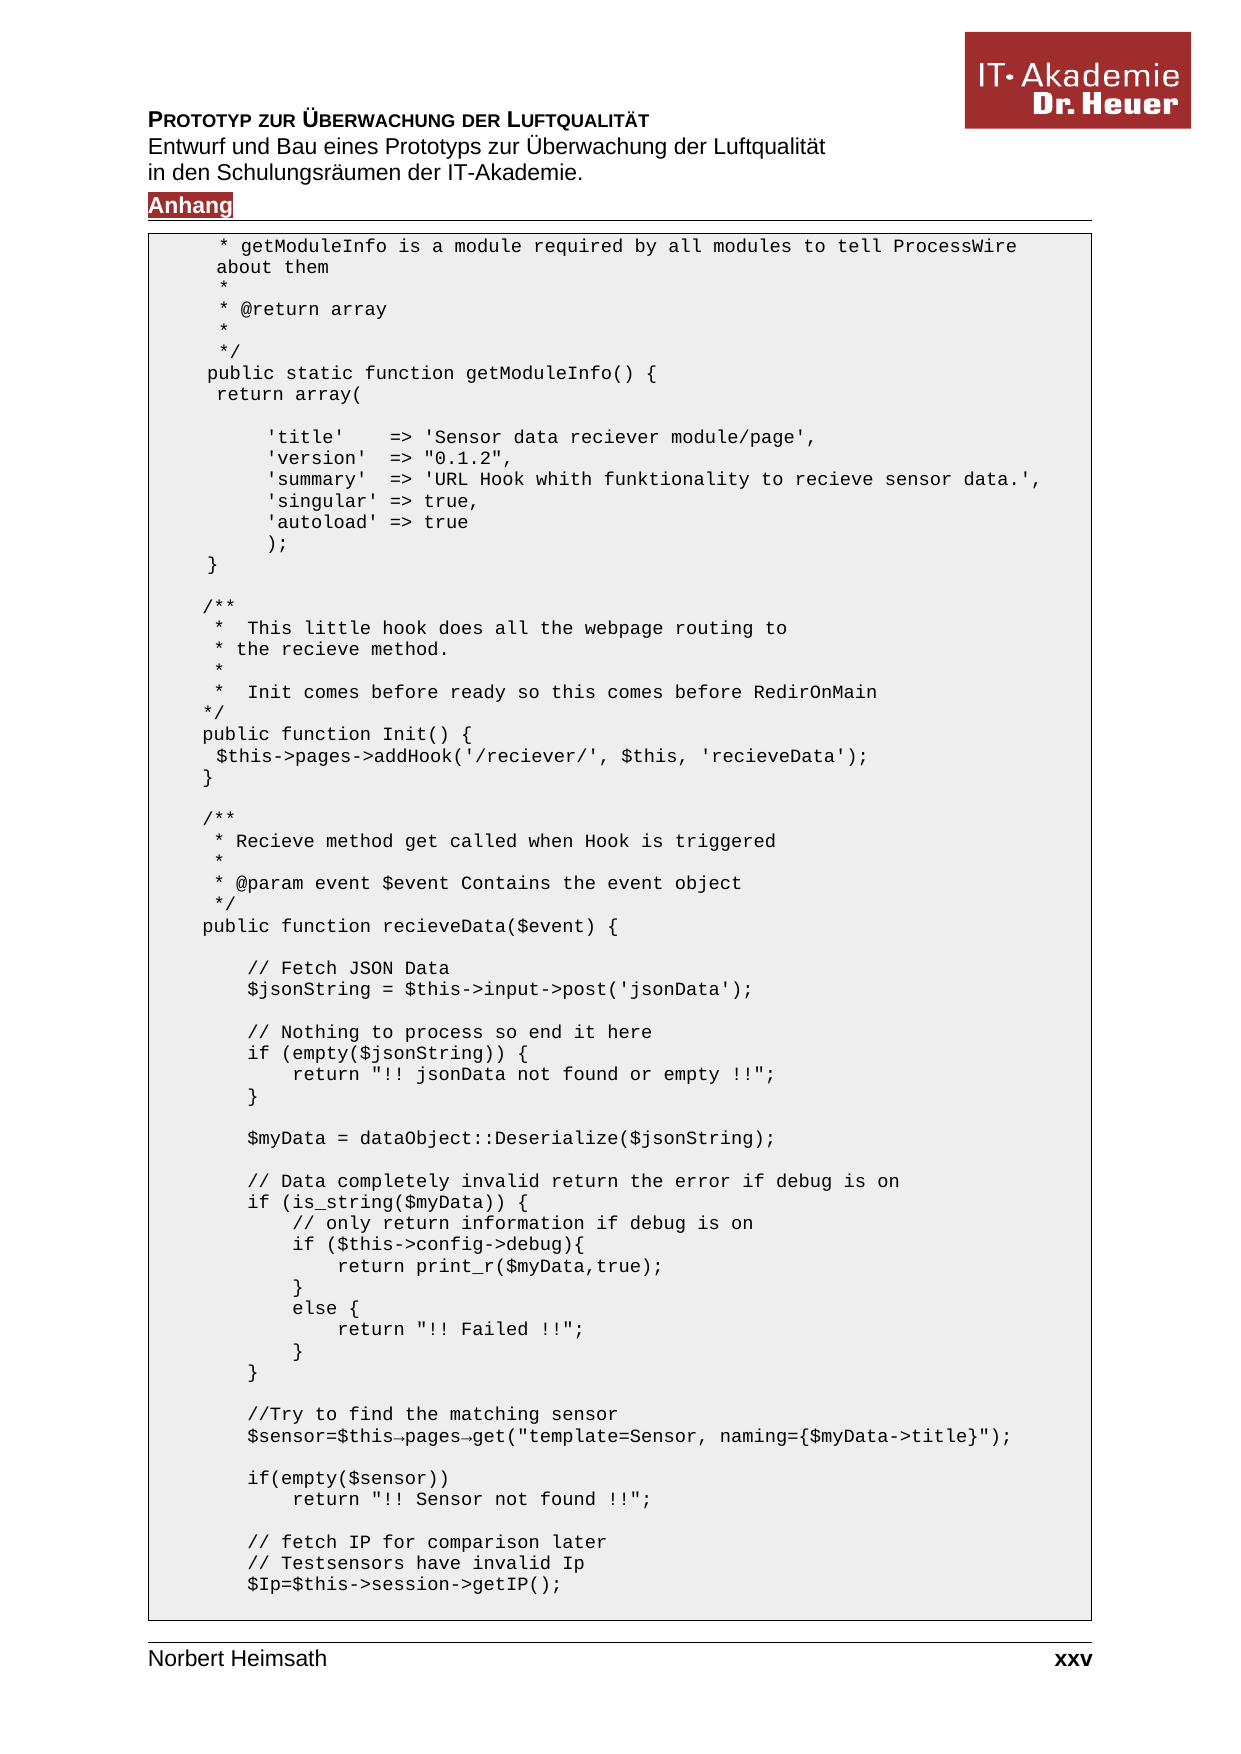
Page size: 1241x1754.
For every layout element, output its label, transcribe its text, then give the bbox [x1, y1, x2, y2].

list } [149, 1359, 1091, 1381]
list * getModuleInfo is a module required by all modules to tell ProcessWire about them [149, 234, 1091, 276]
list if (is_string($myData)) { [149, 1189, 1091, 1211]
list public function Init() { [149, 722, 1091, 743]
list return print_r($myData,true); [149, 1253, 1091, 1274]
list * the recieve method. [149, 637, 1091, 658]
list return array( [149, 382, 1091, 403]
list else { [149, 1296, 1091, 1317]
list /** [149, 594, 1091, 616]
list if (empty($jsonString)) { [149, 1041, 1091, 1062]
list } [149, 1274, 1091, 1296]
list // only return information if debug is on [149, 1211, 1091, 1232]
list 'autoload' => true [149, 509, 1091, 531]
list } [149, 552, 1091, 573]
list // Testsensors have invalid Ip [149, 1551, 1091, 1572]
list // Data completely invalid return the error if debug is on [149, 1168, 1091, 1189]
list if(empty($sensor)) [149, 1466, 1091, 1487]
list 'summary' => 'URL Hook whith funktionality to recieve sensor data.', [149, 467, 1091, 488]
list * [149, 318, 1091, 339]
list 'title' => 'Sensor data reciever module/page', [149, 424, 1091, 446]
list * @param event $event Contains the event object [149, 871, 1091, 892]
list * Init comes before ready so this comes before RedirOnMain [149, 679, 1091, 701]
list */ [149, 701, 1091, 722]
list */ [149, 339, 1091, 361]
list $jsonString = $this->input->post('jsonData'); [149, 977, 1091, 998]
list } [149, 1083, 1091, 1104]
list public static function getModuleInfo() { [149, 361, 1091, 382]
list //Try to find the matching sensor [149, 1402, 1091, 1423]
list $this->pages->addHook('/reciever/', $this, 'recieveData'); [149, 743, 1091, 764]
list * [149, 658, 1091, 679]
list * This little hook does all the webpage routing to [149, 616, 1091, 637]
list // Nothing to process so end it here [149, 1019, 1091, 1041]
list if ($this->config->debug){ [149, 1232, 1091, 1253]
list // fetch IP for comparison later [149, 1529, 1091, 1551]
list } [149, 1338, 1091, 1359]
list */ [149, 892, 1091, 913]
list 'singular' => true, [149, 488, 1091, 509]
list $myData = dataObject::Deserialize($jsonString); [149, 1126, 1091, 1147]
list } [149, 764, 1091, 786]
list * Recieve method get called when Hook is triggered [149, 828, 1091, 849]
list $Ip=$this->session->getIP(); [149, 1572, 1091, 1593]
list * [149, 849, 1091, 871]
list return "!! jsonData not found or empty !!"; [149, 1062, 1091, 1083]
list public function recieveData($event) { [149, 913, 1091, 934]
list 'version' => "0.1.2", [149, 446, 1091, 467]
list $sensor=$this→pages→get("template=Sensor, naming={$myData->title}"); [149, 1423, 1091, 1444]
list ); [149, 531, 1091, 552]
list // Fetch JSON Data [149, 956, 1091, 977]
list return "!! Failed !!"; [149, 1317, 1091, 1338]
list return "!! Sensor not found !!"; [149, 1487, 1091, 1508]
list * @return array [149, 297, 1091, 318]
list /** [149, 807, 1091, 828]
list * [149, 276, 1091, 297]
